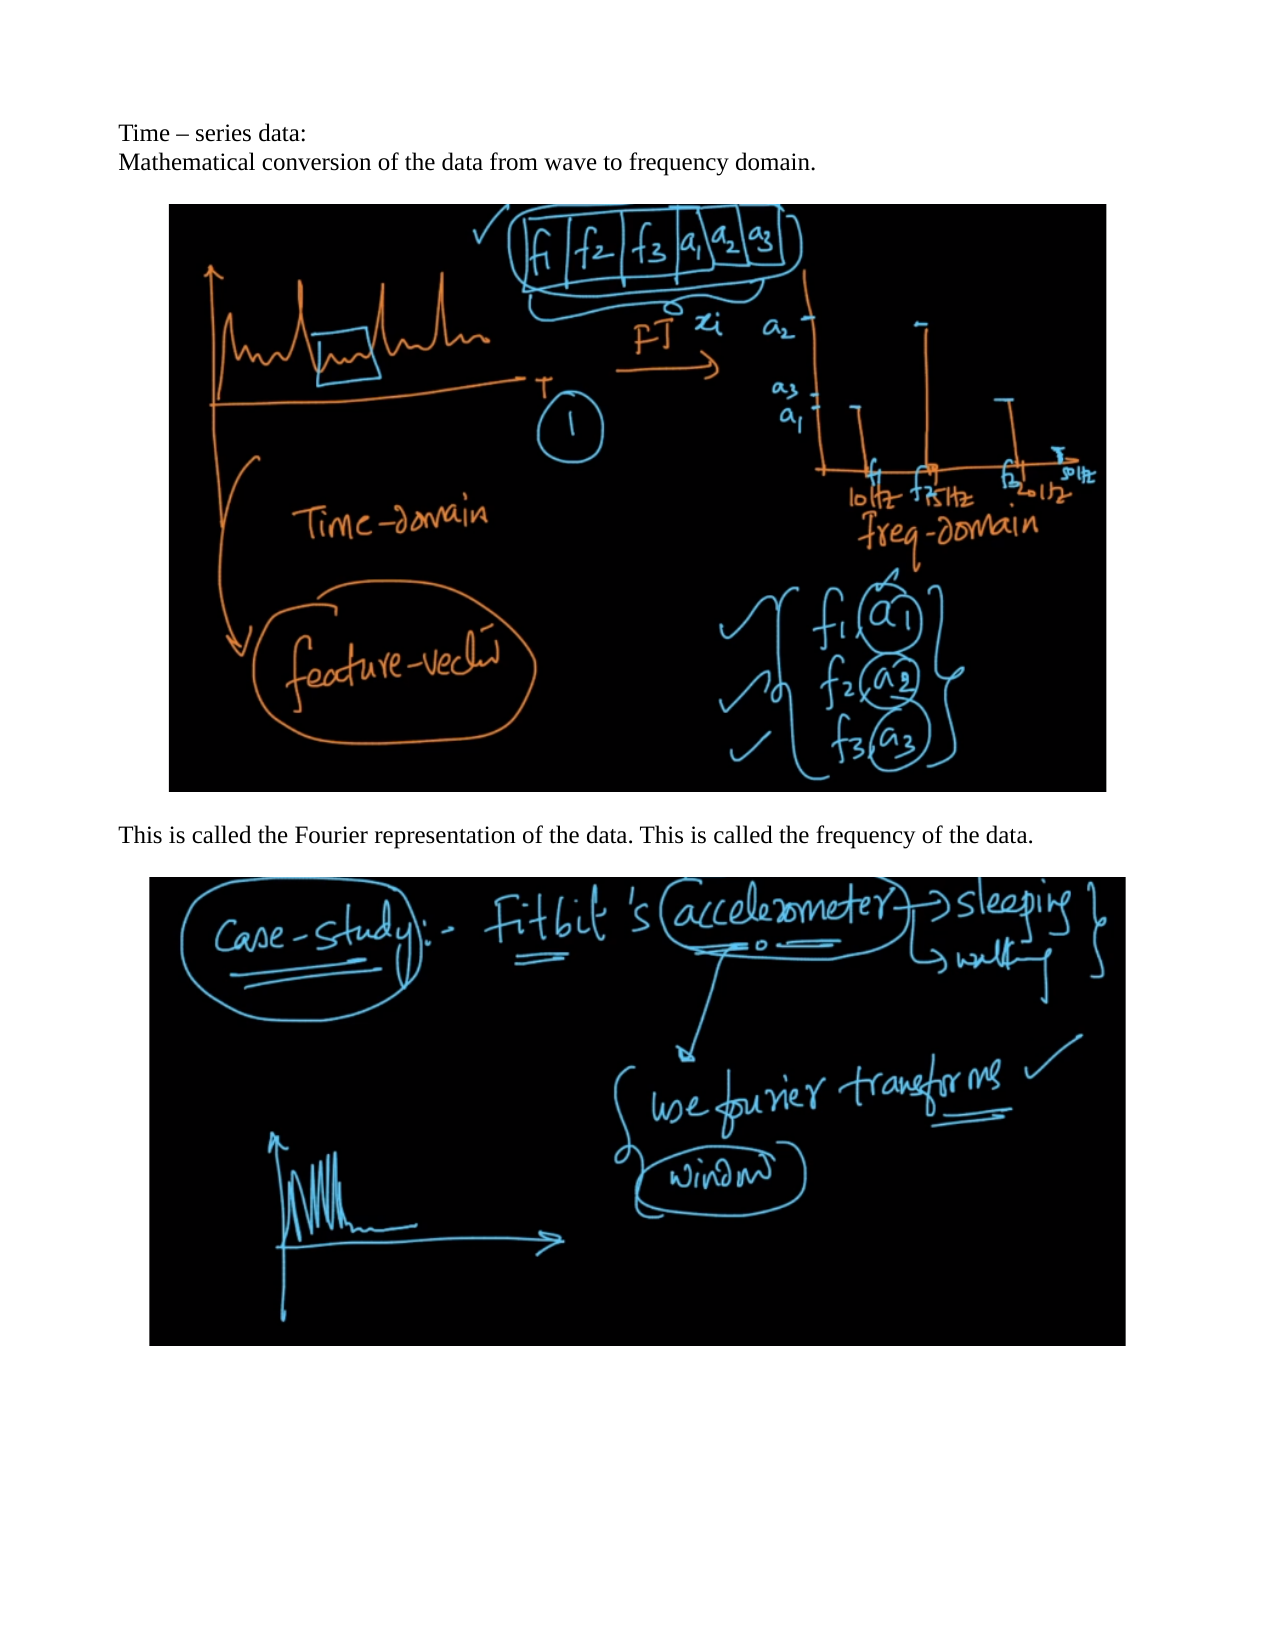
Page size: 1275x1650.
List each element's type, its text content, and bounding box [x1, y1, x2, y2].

picture [168, 204, 1107, 792]
text Mathematical conversion of the data from wave to frequency domain. [118, 147, 1157, 176]
picture [149, 877, 1126, 1346]
text Time – series data: [118, 118, 1157, 147]
text This is called the Fourier representation of the data. This is called the frequency of the data. [118, 820, 1157, 849]
